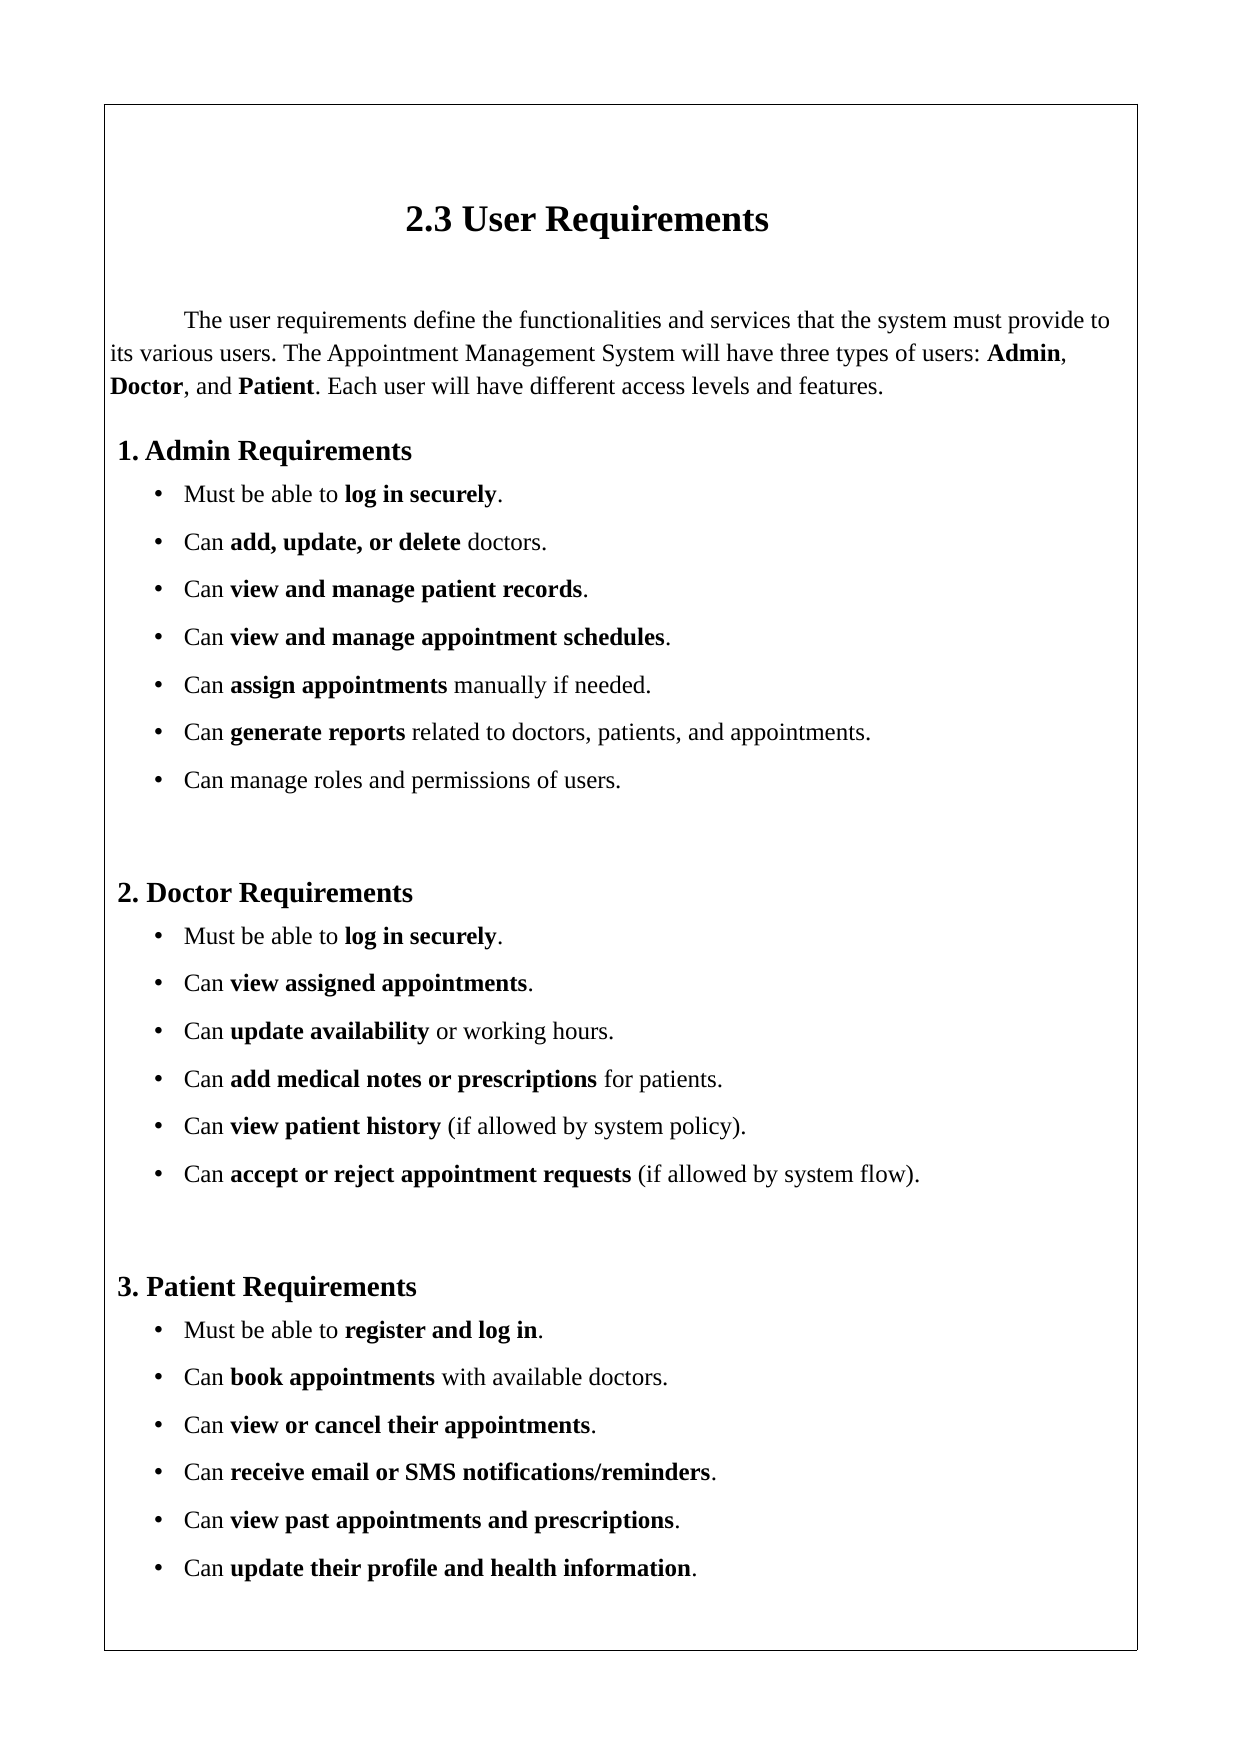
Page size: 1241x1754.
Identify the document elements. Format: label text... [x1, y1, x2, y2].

list Can view past appointments and prescriptions. [154, 1505, 1131, 1534]
list Can manage roles and permissions of users. [154, 765, 1131, 794]
text The user requirements define the functionalities and services that the system must provide to its various users. The Appointment Management System will have three types of users: Admin, Doctor, and Patient. Each user will have different access levels and features. [110, 305, 1131, 400]
list Can add medical notes or prescriptions for patients. [154, 1064, 1131, 1092]
list Must be able to register and log in. [154, 1315, 1131, 1343]
list Can book appointments with available doctors. [154, 1362, 1131, 1391]
list Can view and manage appointment schedules. [154, 622, 1131, 651]
list Must be able to log in securely. [154, 921, 1131, 949]
list Can view or cancel their appointments. [154, 1410, 1131, 1439]
subtitle 3. Patient Requirements [110, 1269, 1131, 1302]
list Can view and manage patient records. [154, 574, 1131, 603]
list Can view patient history (if allowed by system policy). [154, 1111, 1131, 1140]
list Can add, update, or delete doctors. [154, 527, 1131, 556]
subtitle 1. Admin Requirements [110, 433, 1131, 467]
list Must be able to log in securely. [154, 479, 1131, 508]
list Can update their profile and health information. [154, 1553, 1131, 1581]
list Can generate reports related to doctors, patients, and appointments. [154, 717, 1131, 746]
list Can accept or reject appointment requests (if allowed by system flow). [154, 1159, 1131, 1188]
list Can update availability or working hours. [154, 1016, 1131, 1045]
list Can receive email or SMS notifications/reminders. [154, 1457, 1131, 1486]
subtitle 2. Doctor Requirements [110, 875, 1131, 908]
subtitle 2.3 User Requirements [376, 196, 1131, 239]
list Can view assigned appointments. [154, 968, 1131, 997]
list Can assign appointments manually if needed. [154, 670, 1131, 698]
